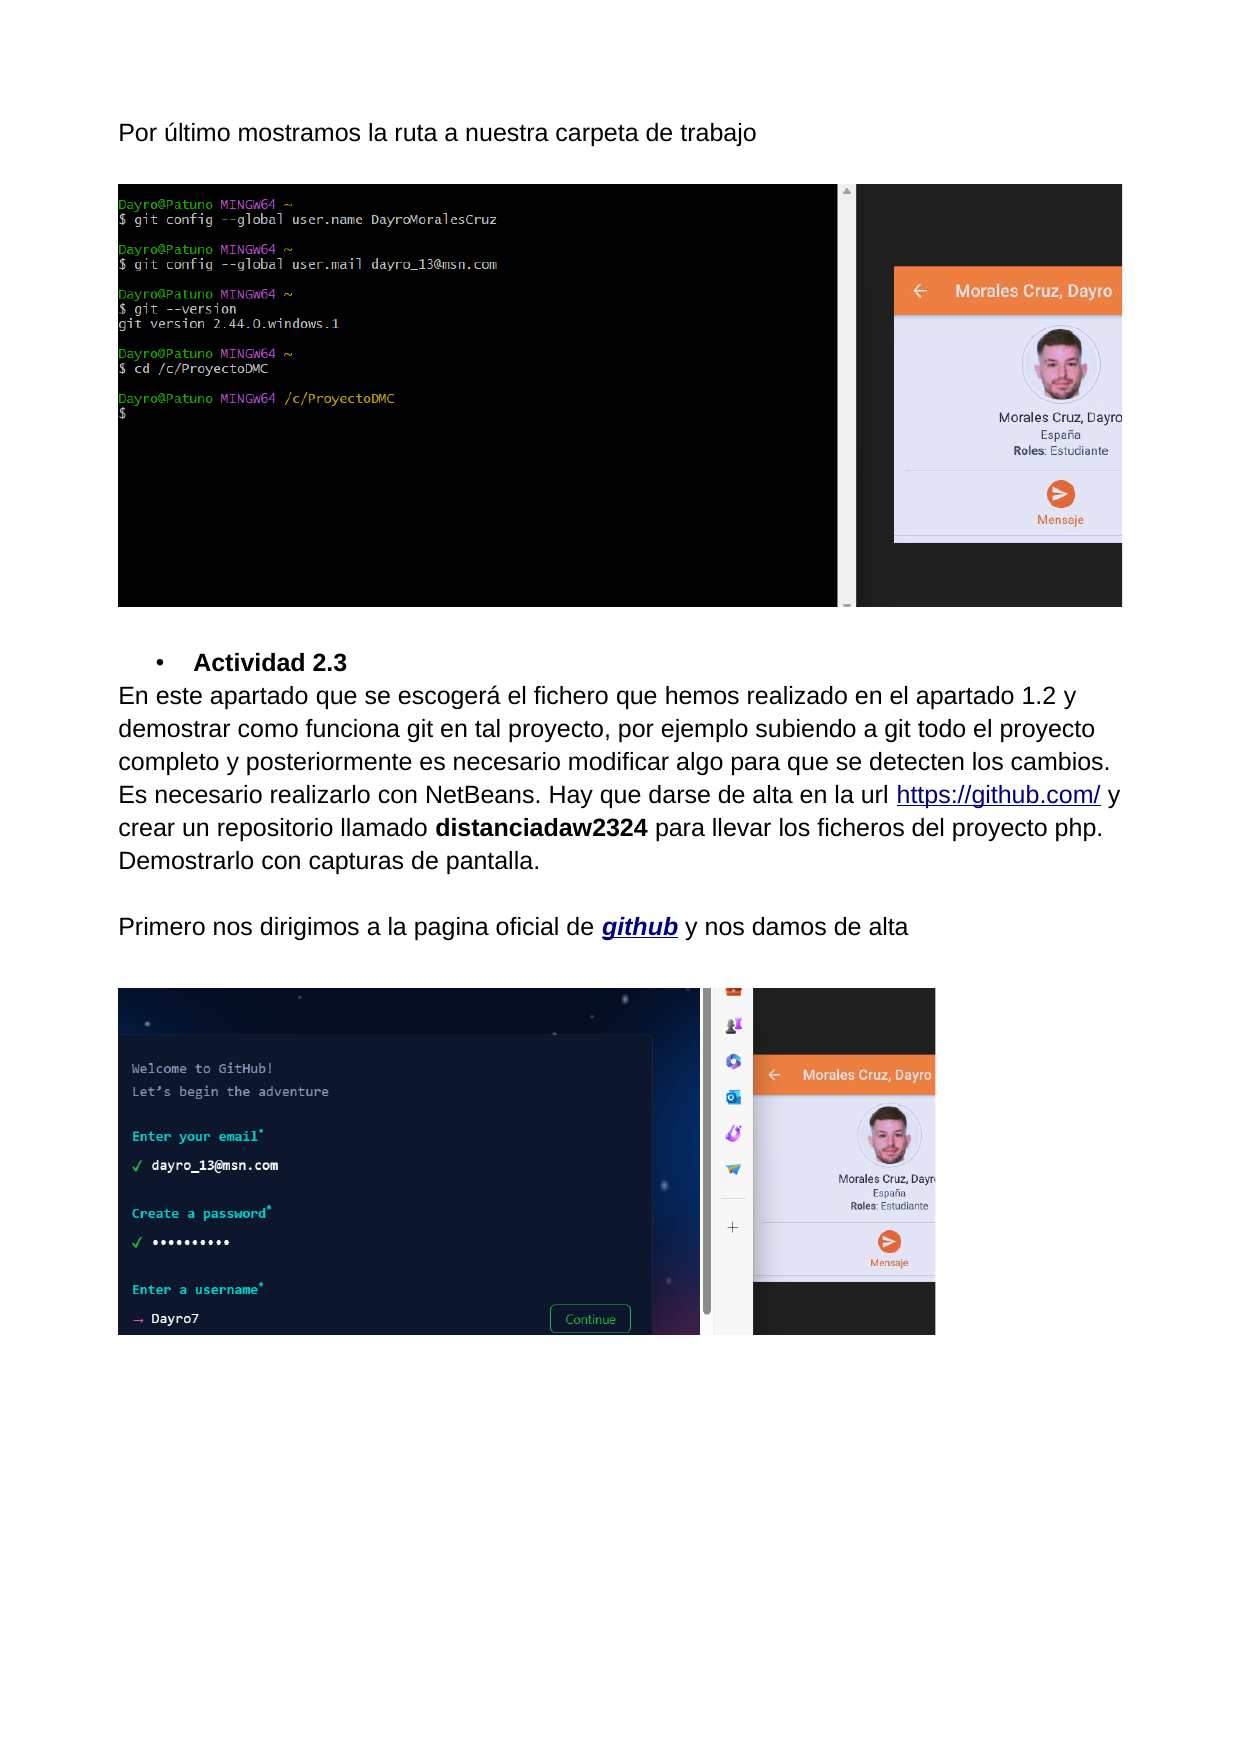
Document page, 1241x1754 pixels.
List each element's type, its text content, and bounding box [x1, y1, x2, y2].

picture [118, 184, 1123, 607]
text Por último mostramos la ruta a nuestra carpeta de trabajo [118, 118, 1122, 147]
picture [118, 988, 936, 1335]
list Actividad 2.3 [156, 648, 1122, 677]
text Primero nos dirigimos a la pagina oficial de github y nos damos de alta [118, 912, 1122, 941]
text En este apartado que se escogerá el fichero que hemos realizado en el apartado 1.2 y demostrar como funciona git en tal proyecto, por ejemplo subiendo a git todo el proyecto completo y posteriormente es necesario modificar algo para que se detecten los cambios. Es necesario realizarlo con NetBeans. Hay que darse de alta en la url https://github.com/ y crear un repositorio llamado distanciadaw2324 para llevar los ficheros del proyecto php. Demostrarlo con capturas de pantalla. [118, 681, 1122, 875]
